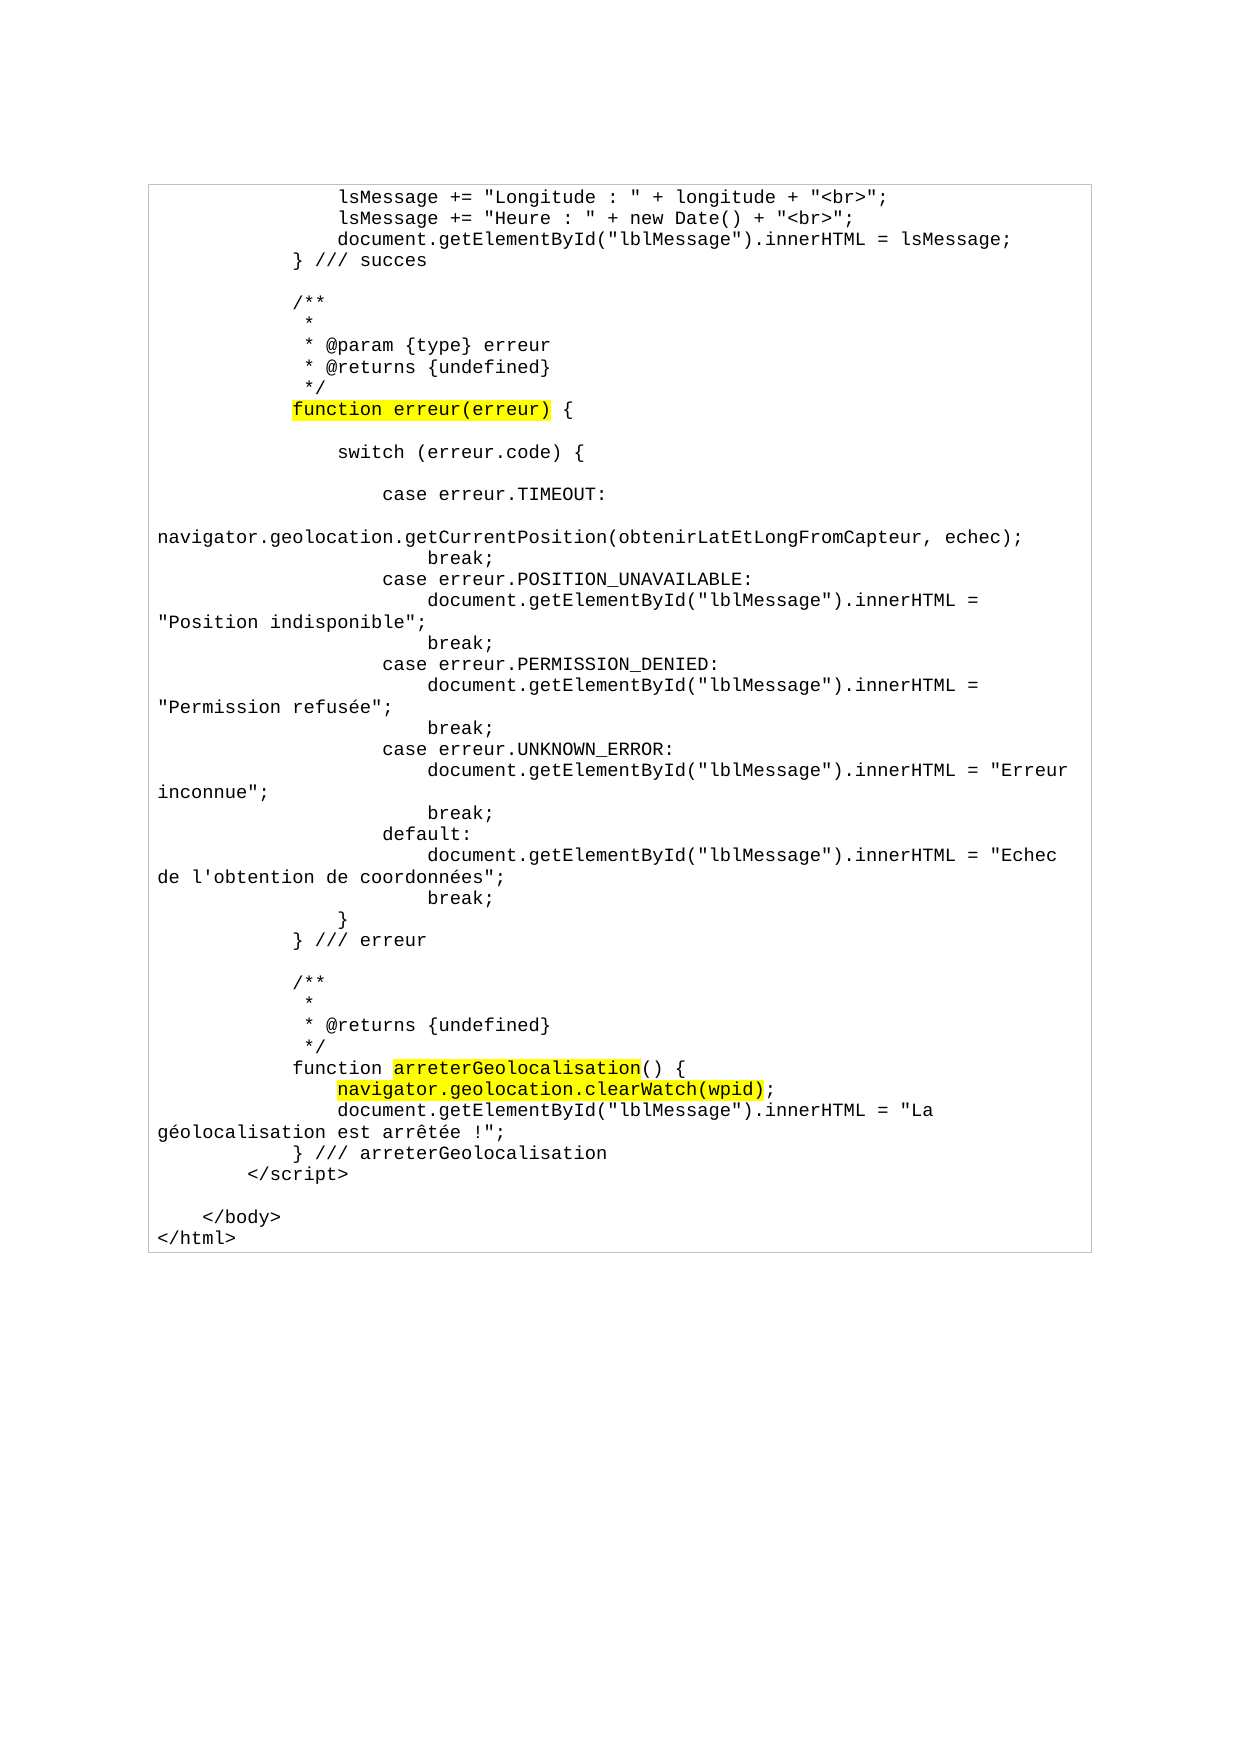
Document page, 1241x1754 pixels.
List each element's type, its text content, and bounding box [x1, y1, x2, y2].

text break; [149, 546, 1091, 567]
text </html> [149, 1226, 1091, 1252]
text lsMessage += "Heure : " + new Date() + "<br>"; [149, 206, 1091, 227]
text case erreur.PERMISSION_DENIED: [149, 652, 1091, 673]
text document.getElementById("lblMessage").innerHTML = "La géolocalisation est arrêtée !"; [149, 1098, 1091, 1141]
text lsMessage += "Longitude : " + longitude + "<br>"; [149, 185, 1091, 206]
text */ [149, 1034, 1091, 1056]
text break; [149, 886, 1091, 907]
text function erreur(erreur) { [149, 397, 1091, 421]
text navigator.geolocation.getCurrentPosition(obtenirLatEtLongFromCapteur, echec); [149, 503, 1091, 546]
text switch (erreur.code) { [149, 439, 1091, 464]
text } /// succes [149, 248, 1091, 272]
text case erreur.UNKNOWN_ERROR: [149, 737, 1091, 758]
text */ [149, 376, 1091, 397]
text /** [149, 971, 1091, 992]
text document.getElementById("lblMessage").innerHTML = "Echec de l'obtention de coordonnées"; [149, 843, 1091, 886]
text document.getElementById("lblMessage").innerHTML = "Permission refusée"; [149, 673, 1091, 716]
text * @param {type} erreur [149, 333, 1091, 354]
text * @returns {undefined} [149, 1013, 1091, 1034]
text </body> [149, 1204, 1091, 1226]
text document.getElementById("lblMessage").innerHTML = "Position indisponible"; [149, 588, 1091, 631]
text } /// arreterGeolocalisation [149, 1141, 1091, 1162]
text break; [149, 631, 1091, 652]
text * @returns {undefined} [149, 354, 1091, 376]
text default: [149, 822, 1091, 843]
text document.getElementById("lblMessage").innerHTML = lsMessage; [149, 227, 1091, 248]
text function arreterGeolocalisation() { [149, 1056, 1091, 1077]
text * [149, 992, 1091, 1013]
text document.getElementById("lblMessage").innerHTML = "Erreur inconnue"; [149, 758, 1091, 801]
text break; [149, 716, 1091, 737]
text case erreur.TIMEOUT: [149, 482, 1091, 503]
text break; [149, 801, 1091, 822]
text </script> [149, 1162, 1091, 1186]
text navigator.geolocation.clearWatch(wpid); [149, 1077, 1091, 1098]
text } [149, 907, 1091, 928]
text /** [149, 291, 1091, 312]
text } /// erreur [149, 928, 1091, 952]
text case erreur.POSITION_UNAVAILABLE: [149, 567, 1091, 588]
text * [149, 312, 1091, 333]
